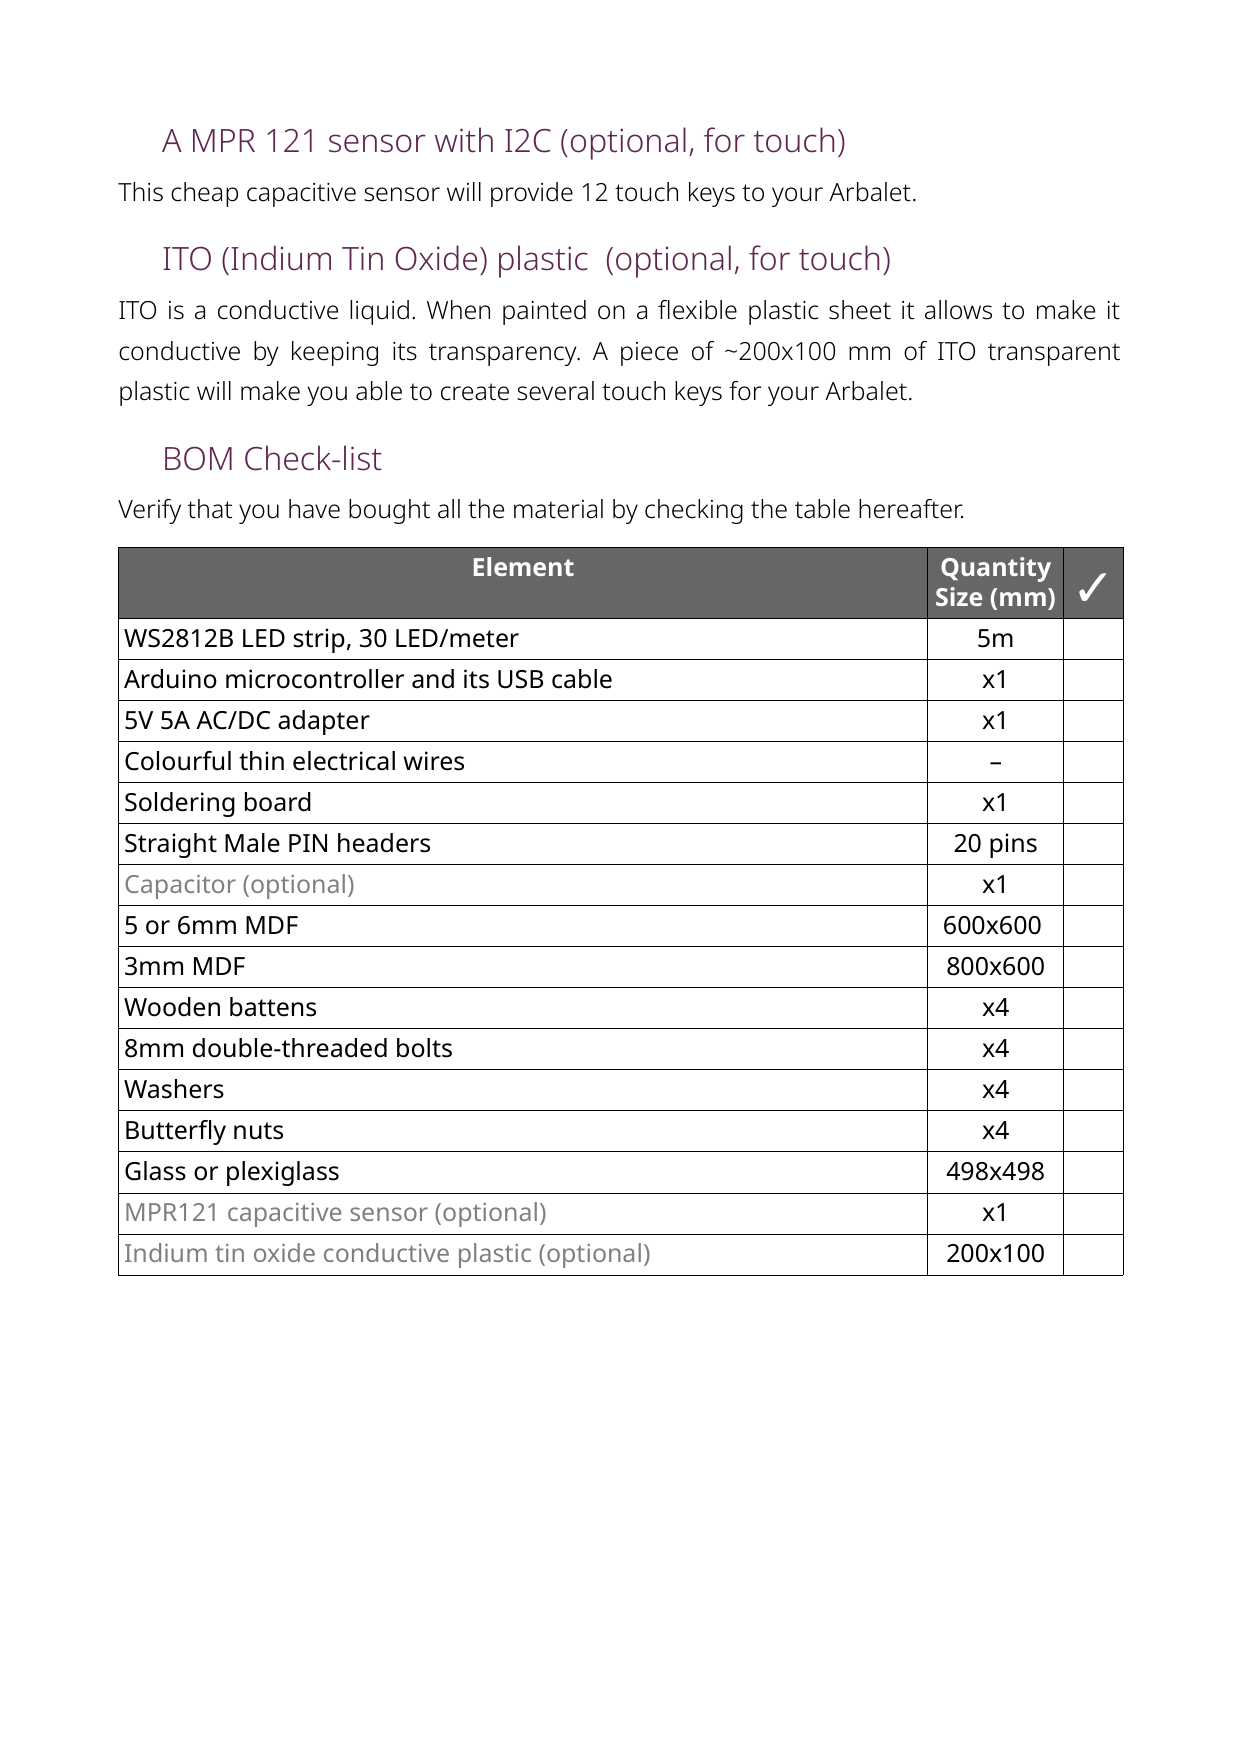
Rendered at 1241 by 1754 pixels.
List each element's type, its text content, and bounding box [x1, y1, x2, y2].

table_cell [1064, 783, 1123, 823]
table_cell Arduino microcontroller and its USB cable [119, 660, 927, 700]
table_cell [1064, 988, 1123, 1028]
table_cell [1064, 947, 1123, 987]
table_cell x1 [928, 865, 1063, 905]
table_header Quantity Size (mm) [928, 548, 1063, 618]
table_cell x4 [928, 1070, 1063, 1110]
table_cell [1064, 824, 1123, 864]
table_cell x4 [928, 1111, 1063, 1151]
subtitle BOM Check-list [162, 436, 1122, 479]
subtitle ITO (Indium Tin Oxide) plastic (optional, for touch) [162, 236, 1122, 280]
table_cell 498x498 [928, 1152, 1063, 1192]
table_header Element [119, 548, 927, 618]
table_cell [1064, 1111, 1123, 1151]
table_cell Colourful thin electrical wires [119, 742, 927, 782]
table_cell [1064, 906, 1123, 946]
table_cell MPR121 capacitive sensor (optional) [119, 1194, 927, 1233]
table_cell [1064, 1152, 1123, 1192]
table_cell Washers [119, 1070, 927, 1110]
table_cell [1064, 1235, 1123, 1274]
table_cell [1064, 742, 1123, 782]
table_cell Soldering board [119, 783, 927, 823]
table_cell 800x600 [928, 947, 1063, 987]
subtitle A MPR 121 sensor with I2C (optional, for touch) [162, 118, 1122, 162]
table_cell 3mm MDF [119, 947, 927, 987]
table_cell x1 [928, 701, 1063, 741]
table_cell [1064, 865, 1123, 905]
table_cell WS2812B LED strip, 30 LED/meter [119, 619, 927, 659]
text Verify that you have bought all the material by checking the table hereafter. [118, 492, 1122, 526]
table_cell [1064, 1194, 1123, 1233]
table_cell 600x600 [928, 906, 1063, 946]
table_cell – [928, 742, 1063, 782]
table_cell 5 or 6mm MDF [119, 906, 927, 946]
table_cell x1 [928, 783, 1063, 823]
table_cell Wooden battens [119, 988, 927, 1028]
table_cell 8mm double-threaded bolts [119, 1029, 927, 1069]
table_cell x1 [928, 1194, 1063, 1233]
table_cell 5m [928, 619, 1063, 659]
table_cell Indium tin oxide conductive plastic (optional) [119, 1235, 927, 1274]
table_cell Butterfly nuts [119, 1111, 927, 1151]
table_cell x4 [928, 1029, 1063, 1069]
text ITO is a conductive liquid. When painted on a flexible plastic sheet it allows to make it conductive by keeping its transparency. A piece of ~200x100 mm of ITO transparent plastic will make you able to create several touch keys for your Arbalet. [118, 292, 1122, 408]
table_header ✓ [1064, 548, 1123, 618]
table_cell [1064, 1070, 1123, 1110]
table_cell Glass or plexiglass [119, 1152, 927, 1192]
table_cell x4 [928, 988, 1063, 1028]
table_cell [1064, 701, 1123, 741]
table_cell [1064, 1029, 1123, 1069]
table_cell 200x100 [928, 1235, 1063, 1274]
table_cell x1 [928, 660, 1063, 700]
table_cell [1064, 660, 1123, 700]
table_cell [1064, 619, 1123, 659]
text This cheap capacitive sensor will provide 12 touch keys to your Arbalet. [118, 174, 1122, 208]
table_cell Capacitor (optional) [119, 865, 927, 905]
table_cell Straight Male PIN headers [119, 824, 927, 864]
table_cell 20 pins [928, 824, 1063, 864]
table_cell 5V 5A AC/DC adapter [119, 701, 927, 741]
